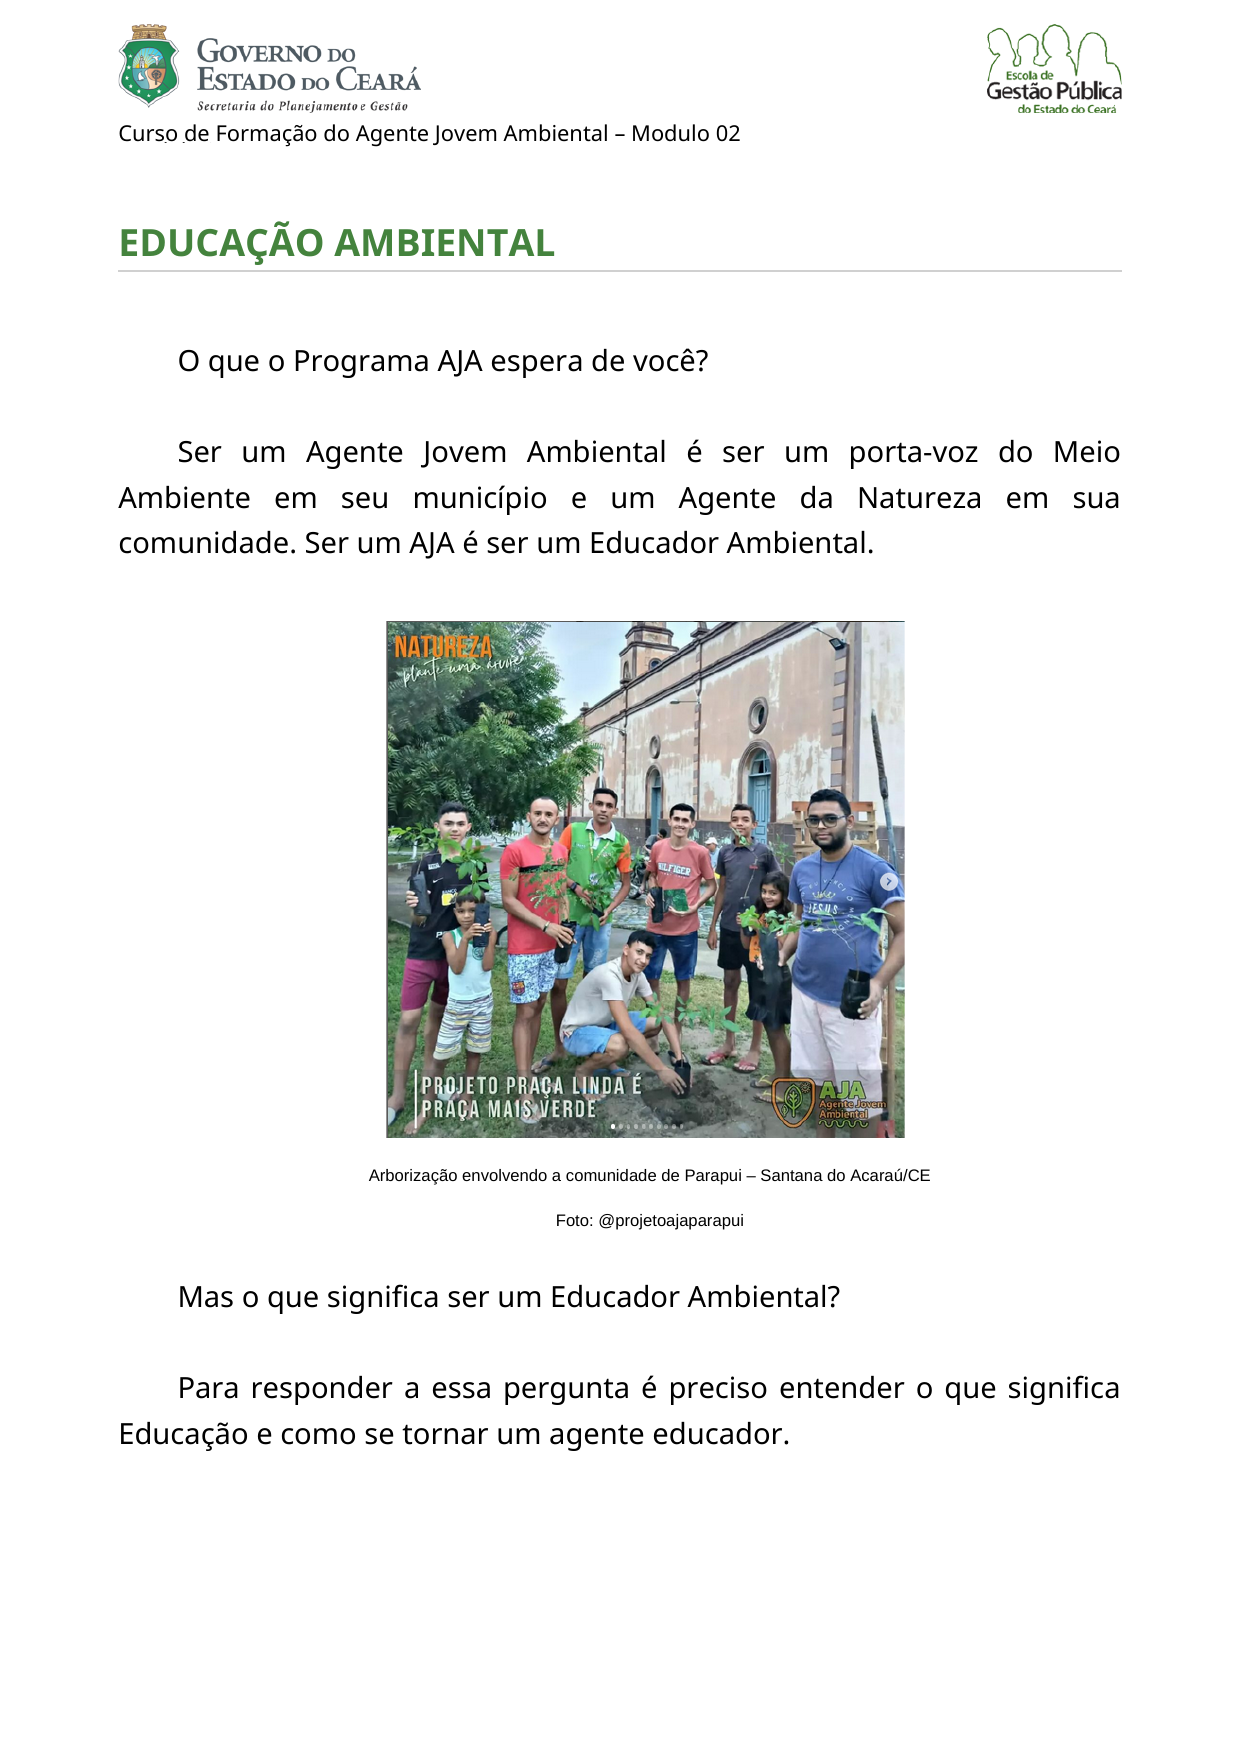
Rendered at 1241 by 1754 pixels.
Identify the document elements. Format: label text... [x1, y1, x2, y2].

text O que o Programa AJA espera de você? [118, 340, 1122, 380]
text Mas o que significa ser um Educador Ambiental? [118, 1276, 1122, 1316]
text Ser um Agente Jovem Ambiental é ser um porta-voz do Meio Ambiente em seu município e um Agente da Natureza em sua comunidade. Ser um AJA é ser um Educador Ambiental. [118, 431, 1122, 562]
text Foto: @projetoajaparapui [118, 1185, 1122, 1230]
subtitle EDUCAÇÃO AMBIENTAL [118, 217, 1122, 270]
text Arborização envolvendo a comunidade de Parapui – Santana do Acaraú/CE [118, 1161, 1122, 1185]
picture [118, 24, 1122, 113]
picture [386, 621, 905, 1138]
text Para responder a essa pergunta é preciso entender o que significa Educação e como se tornar um agente educador. [118, 1367, 1122, 1453]
